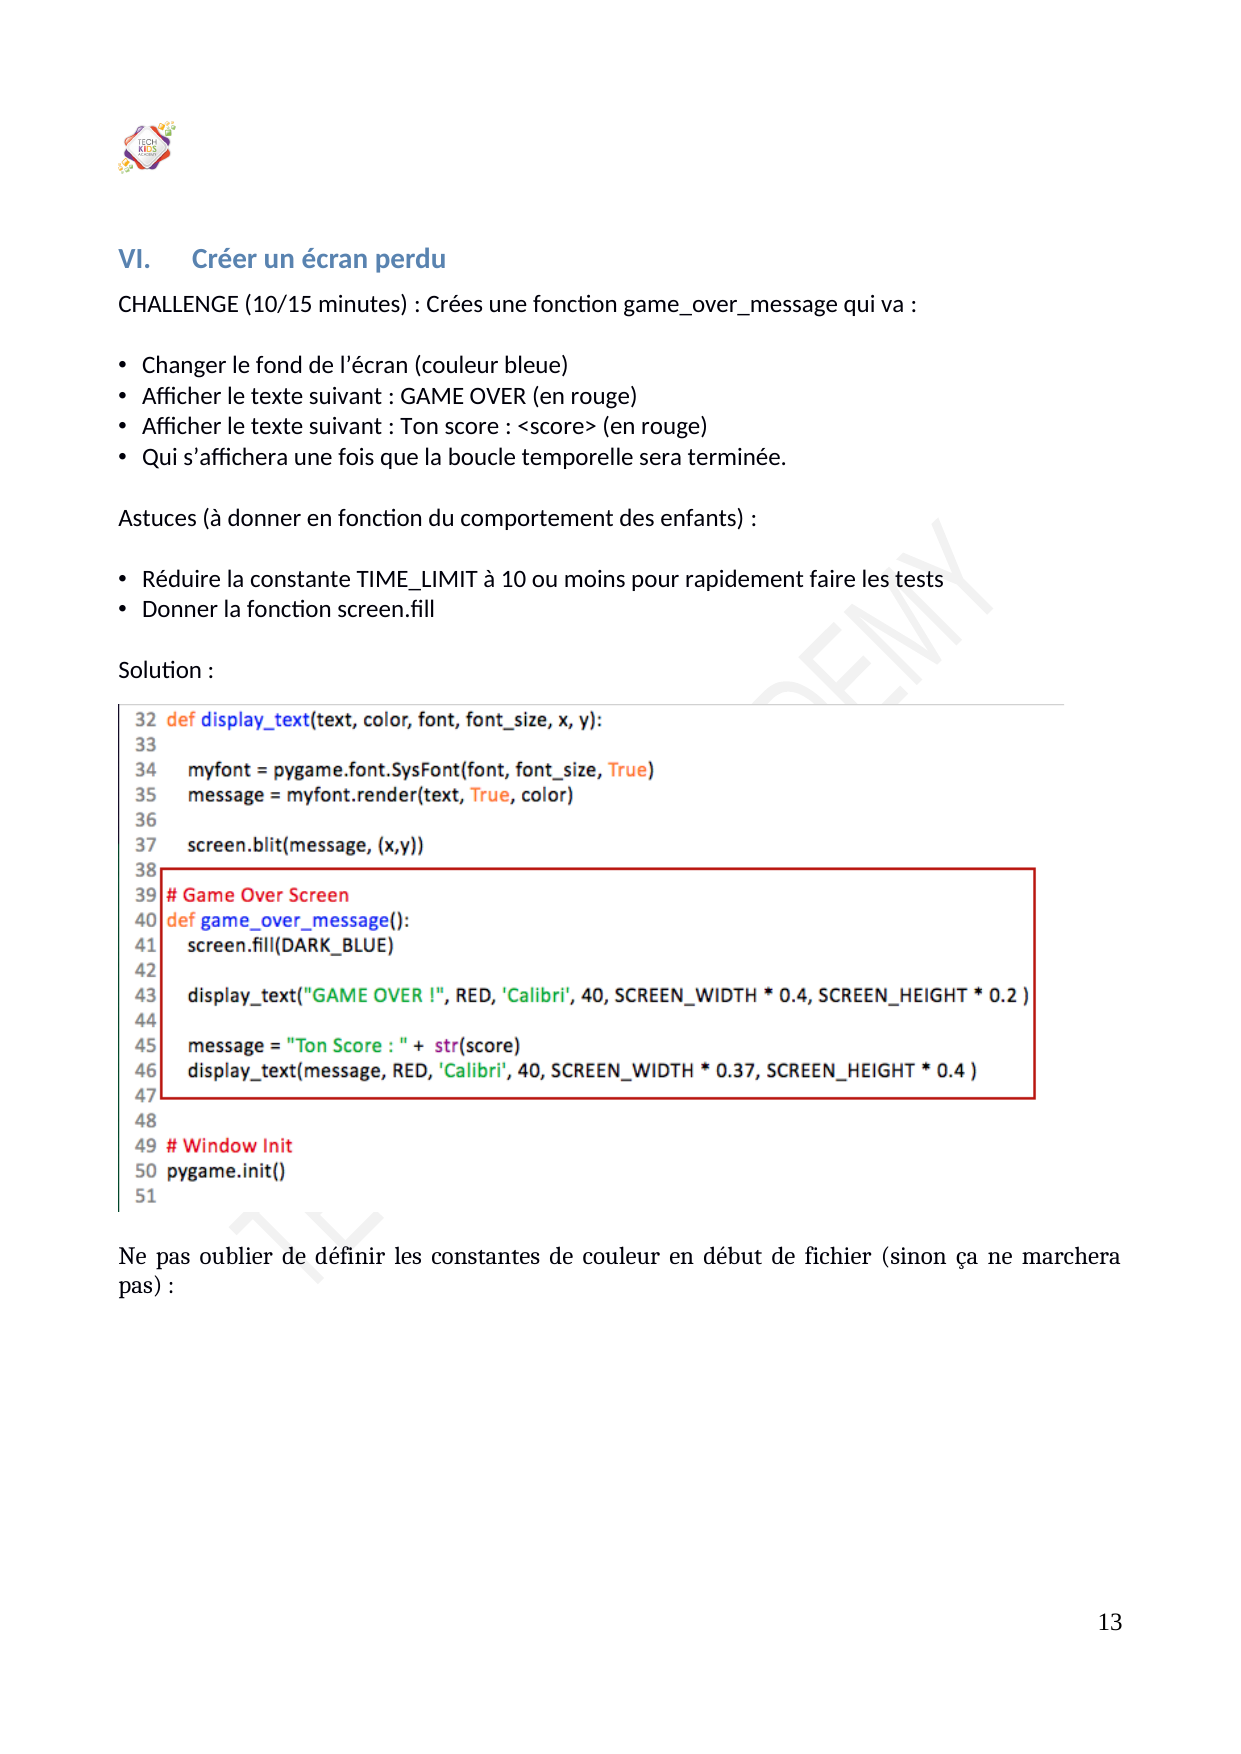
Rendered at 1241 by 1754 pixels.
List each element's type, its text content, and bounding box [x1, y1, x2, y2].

text [814, 654, 915, 685]
list [917, 593, 1122, 624]
list Donner la fonction screen.fill [118, 593, 910, 624]
picture [118, 118, 176, 176]
text [898, 654, 1122, 685]
list Changer le fond de l’écran (couleur bleue) [118, 349, 1122, 380]
list [958, 563, 1122, 593]
list Afficher le texte suivant : GAME OVER (en rouge) [118, 380, 1122, 410]
list Réduire la constante TIME_LIMIT à 10 ou moins pour rapidement faire les tests [118, 563, 964, 593]
text Solution : [118, 654, 825, 685]
list Afficher le texte suivant : Ton score : <score> (en rouge) [118, 410, 1122, 441]
text Astuces (à donner en fonction du comportement des enfants) : [118, 502, 1122, 532]
subtitle Créer un écran perdu [118, 240, 1122, 276]
list Qui s’affichera une fois que la boucle temporelle sera terminée. [118, 441, 1122, 471]
picture [118, 704, 1065, 1212]
text Ne pas oublier de définir les constantes de couleur en début de fichier (sinon ça ne marchera pas) : [118, 1242, 1122, 1299]
list [902, 593, 933, 624]
text CHALLENGE (10/15 minutes) : Crées une fonction game_over_message qui va : [118, 288, 1122, 319]
